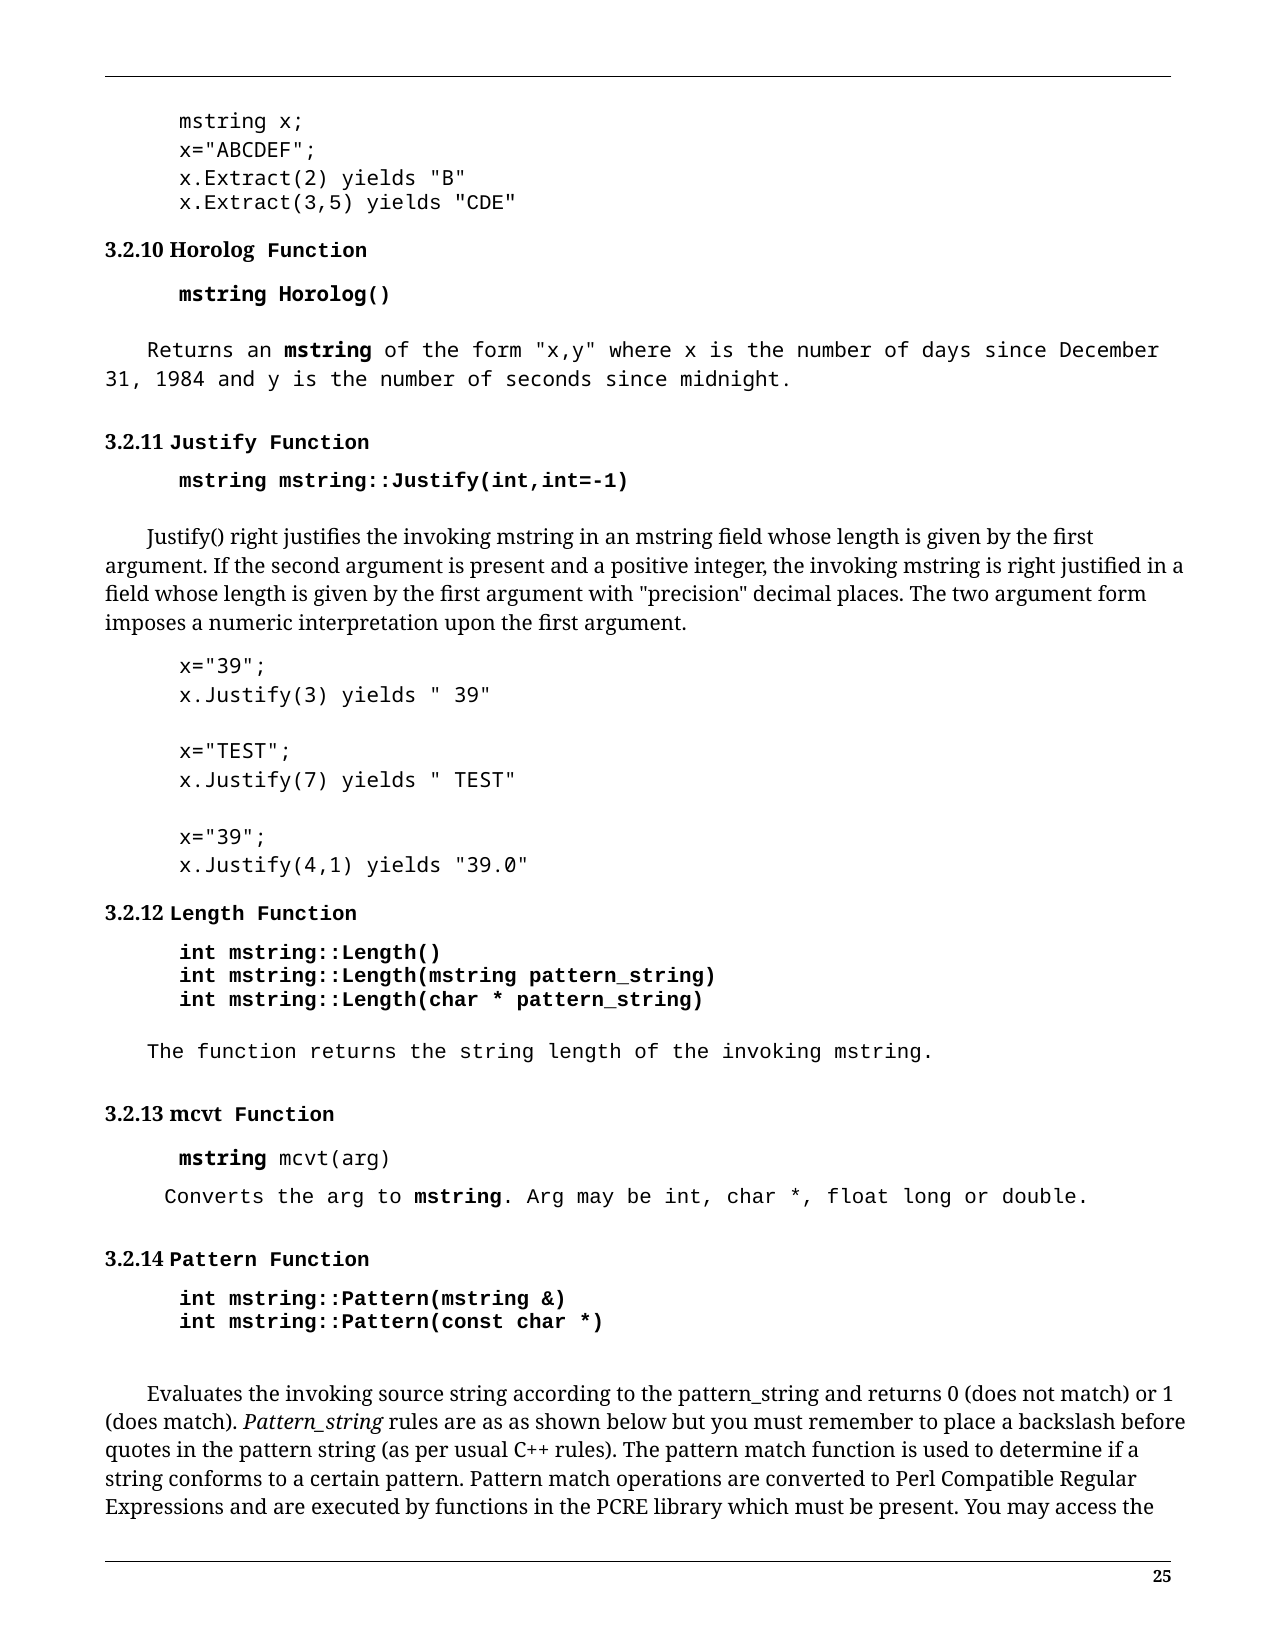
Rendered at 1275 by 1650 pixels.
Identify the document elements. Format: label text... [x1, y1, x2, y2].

text Evaluates the invoking source string according to the pattern_string and returns 0 (does not match) or 1 (does match). Pattern_string rules are as as shown below but you must remember to place a backslash before quotes in the pattern string (as per usual C++ rules). The pattern match function is used to determine if a string conforms to a certain pattern. Pattern match operations are converted to Perl Compatible Regular Expressions and are executed by functions in the PCRE library which must be present. You may access the [105, 1379, 1186, 1521]
text Justify() right justifies the invoking mstring in an mstring field whose length is given by the first argument. If the second argument is present and a positive integer, the invoking mstring is right justified in a field whose length is given by the first argument with "precision" decimal places. The two argument form imposes a numeric interpretation upon the first argument. [105, 522, 1186, 636]
text x.Extract(2) yields "B" [179, 163, 1186, 192]
text The function returns the string length of the invoking mstring. [105, 1041, 1186, 1065]
text int mstring::Pattern(mstring &) int mstring::Pattern(const char *) [179, 1288, 1186, 1335]
text x="TEST"; [179, 737, 1186, 765]
text Converts the arg to mstring. Arg may be int, char *, float long or double. [164, 1186, 1127, 1210]
text x.Justify(3) yields " 39" [179, 680, 1186, 737]
subtitle Horolog Function [105, 235, 1186, 264]
text x.Justify(4,1) yields "39.0" [179, 850, 1186, 879]
subtitle Justify Function [105, 427, 1186, 455]
text x.Extract(3,5) yields "CDE" [179, 192, 1186, 216]
text x="39"; [179, 822, 1186, 850]
text mstring mcvt(arg) [105, 1143, 1186, 1171]
text Returns an mstring of the form "x,y" where x is the number of days since December 31, 1984 and y is the number of seconds since midnight. [105, 336, 1186, 392]
text mstring mstring::Justify(int,int=-1) [179, 470, 1186, 494]
text mstring x; [179, 107, 1186, 135]
text int mstring::Length() int mstring::Length(mstring pattern_string) int mstring::Length(char * pattern_string) [179, 942, 1186, 1013]
subtitle Length Function [105, 898, 1186, 927]
text x="ABCDEF"; [179, 135, 1186, 163]
text mstring Horolog() [179, 279, 1186, 307]
subtitle mcvt Function [105, 1099, 1186, 1128]
text x="39"; [179, 651, 1186, 680]
subtitle Pattern Function [105, 1244, 1186, 1273]
text x.Justify(7) yields " TEST" [179, 765, 1186, 822]
